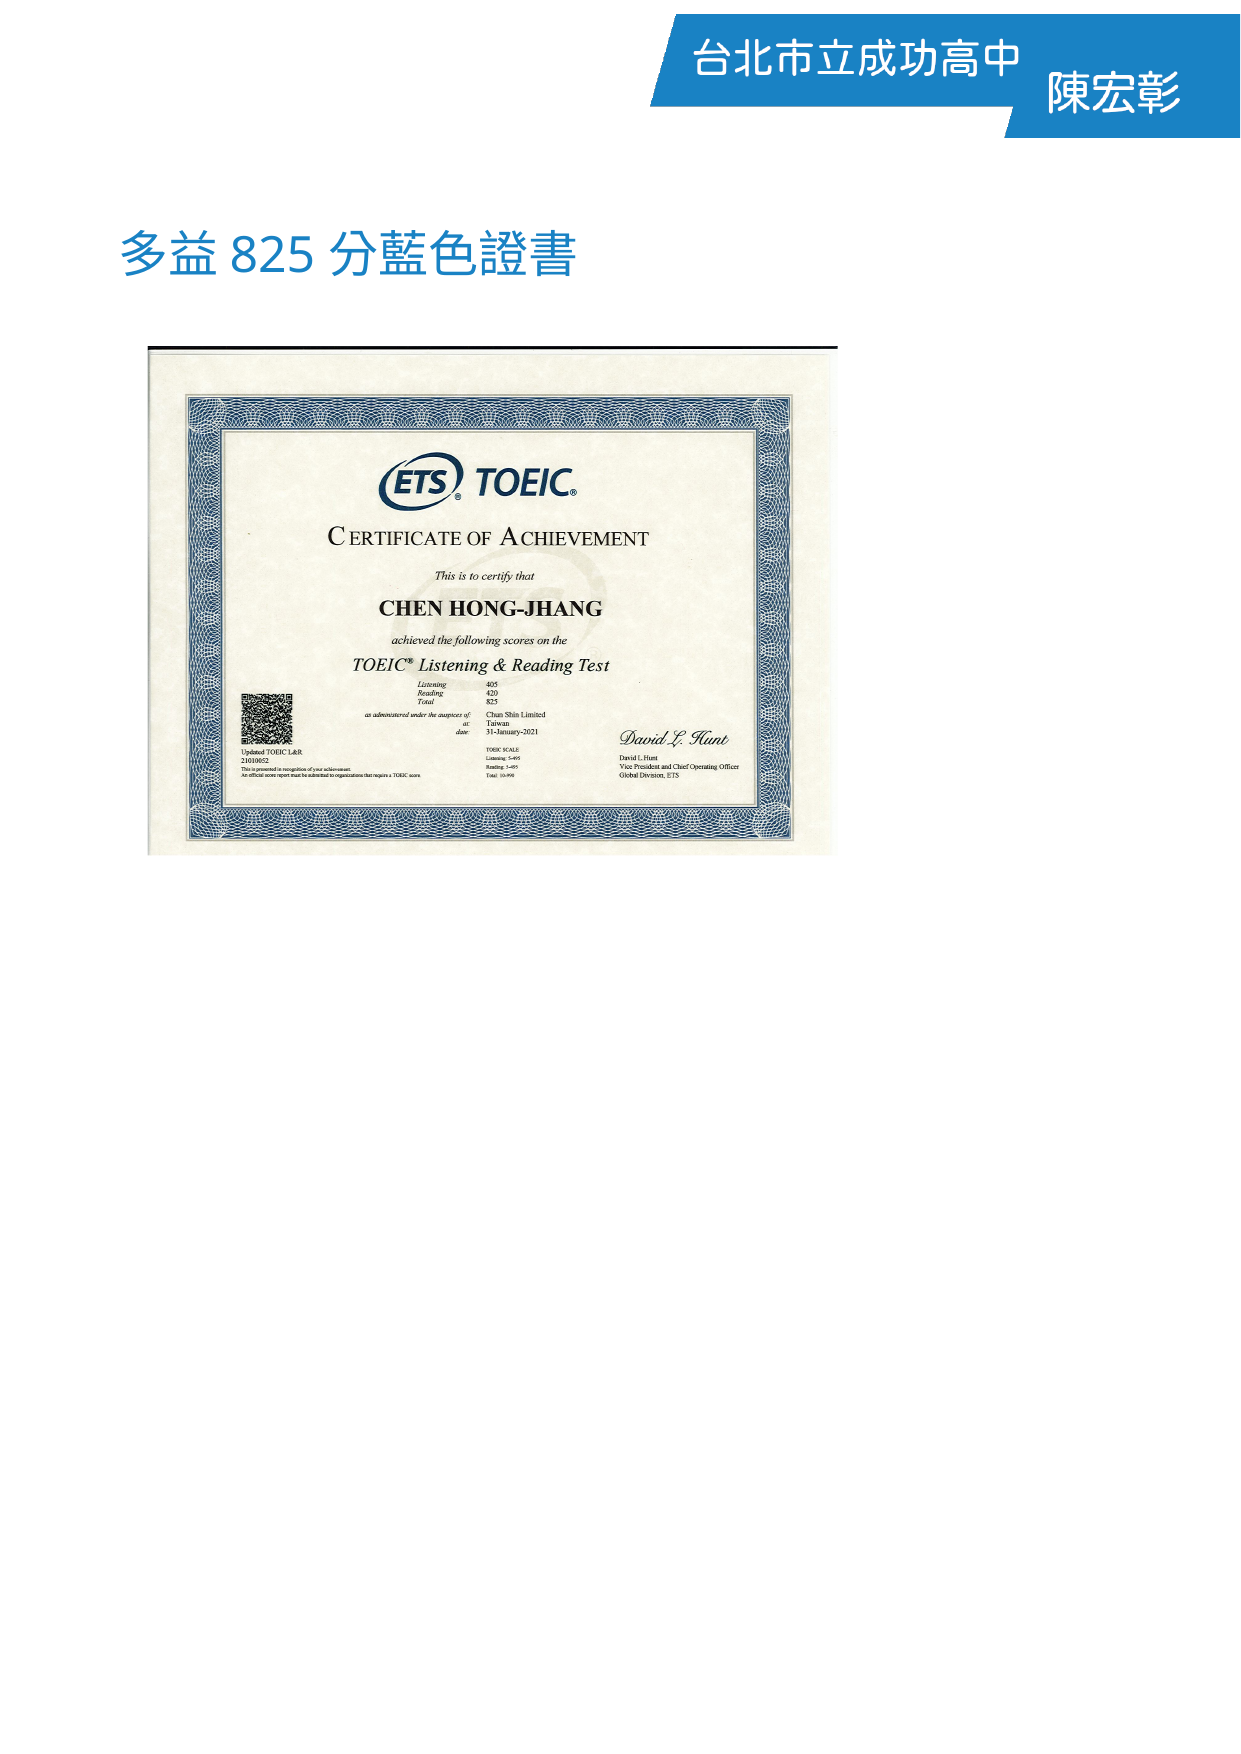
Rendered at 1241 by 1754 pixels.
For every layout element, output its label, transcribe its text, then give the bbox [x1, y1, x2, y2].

subtitle 多益 825 分藍色證書 [118, 214, 1122, 287]
picture [0, 0, 1241, 152]
